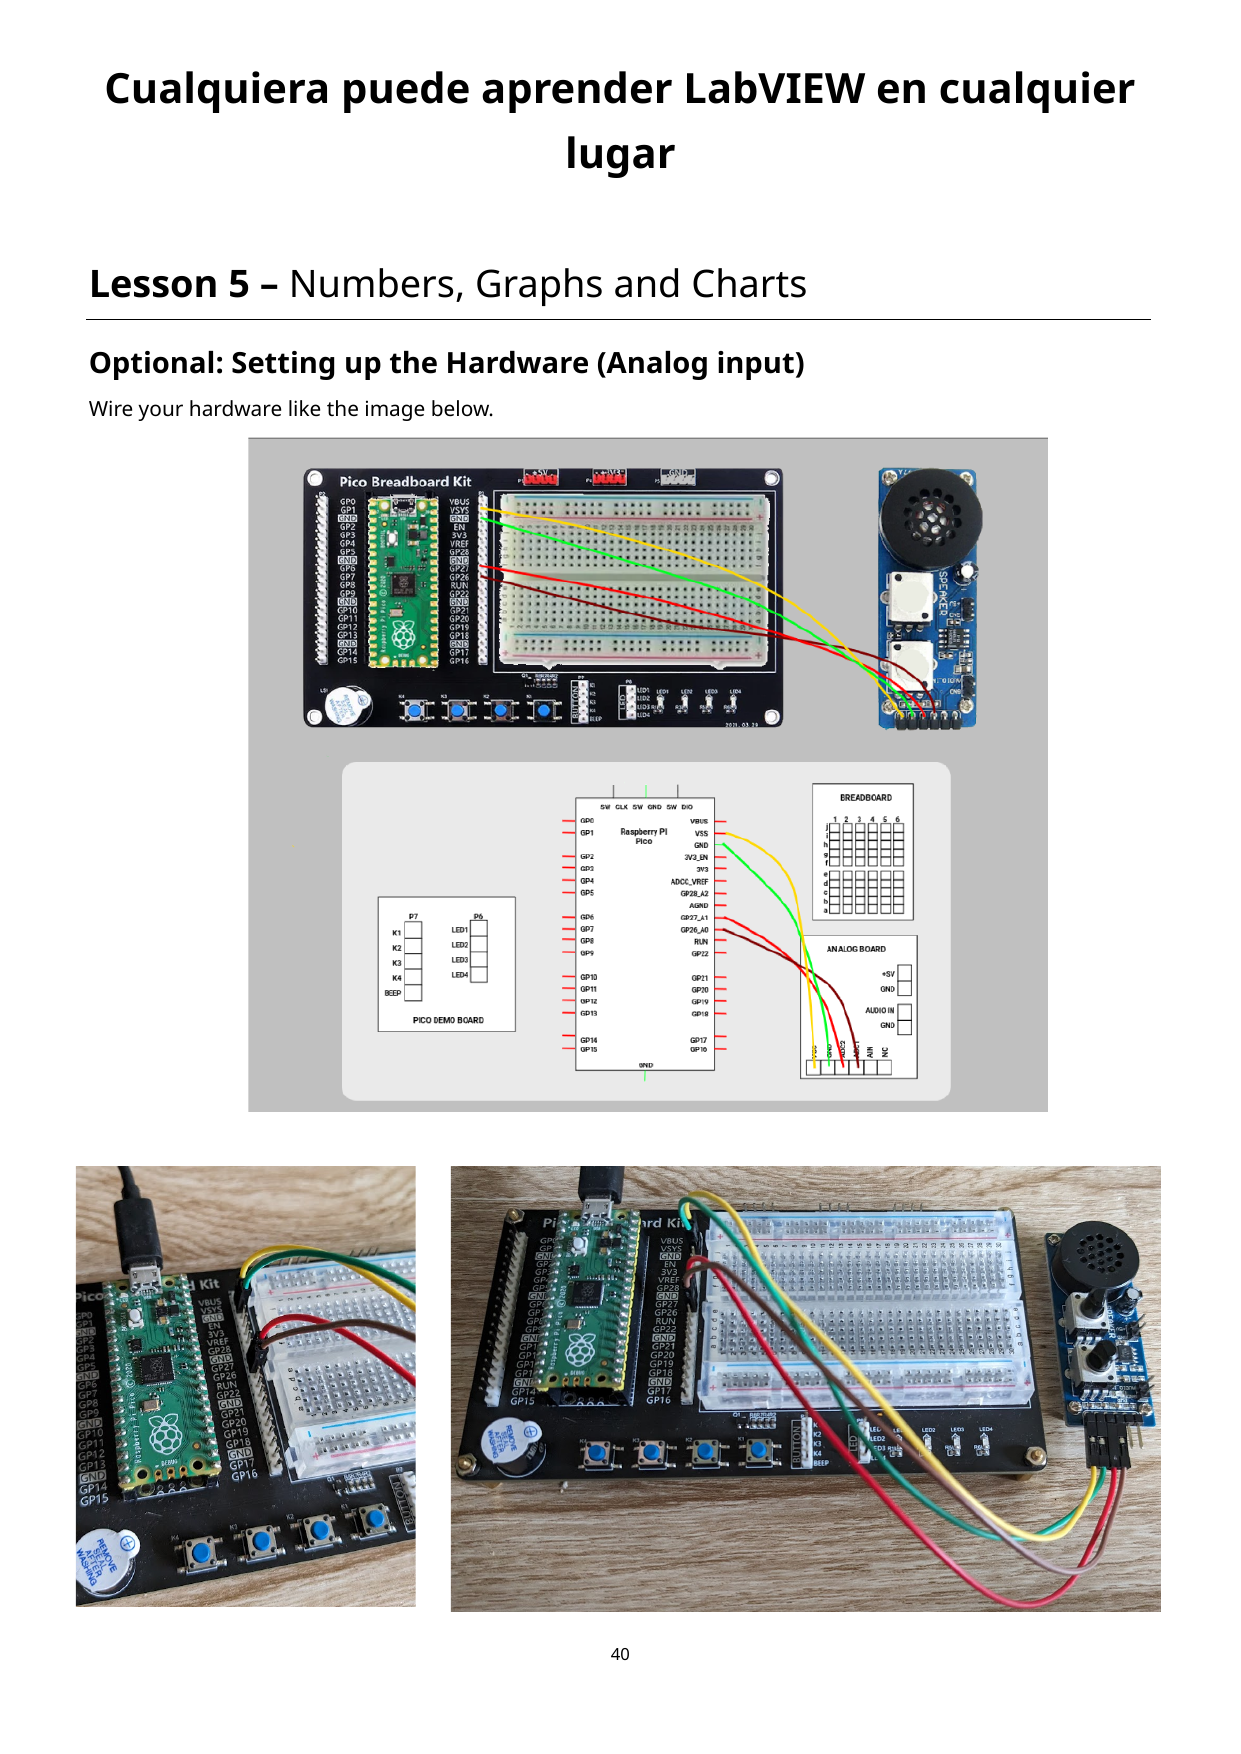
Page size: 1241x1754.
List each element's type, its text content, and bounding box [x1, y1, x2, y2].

picture [75, 1166, 416, 1607]
picture [450, 1166, 1161, 1612]
subtitle Optional: Setting up the Hardware (Analog input) [88, 342, 1152, 382]
subtitle Lesson 5 – Numbers, Graphs and Charts [88, 257, 1152, 309]
text Wire your hardware like the image below. [88, 394, 1152, 423]
picture [248, 437, 1048, 1112]
